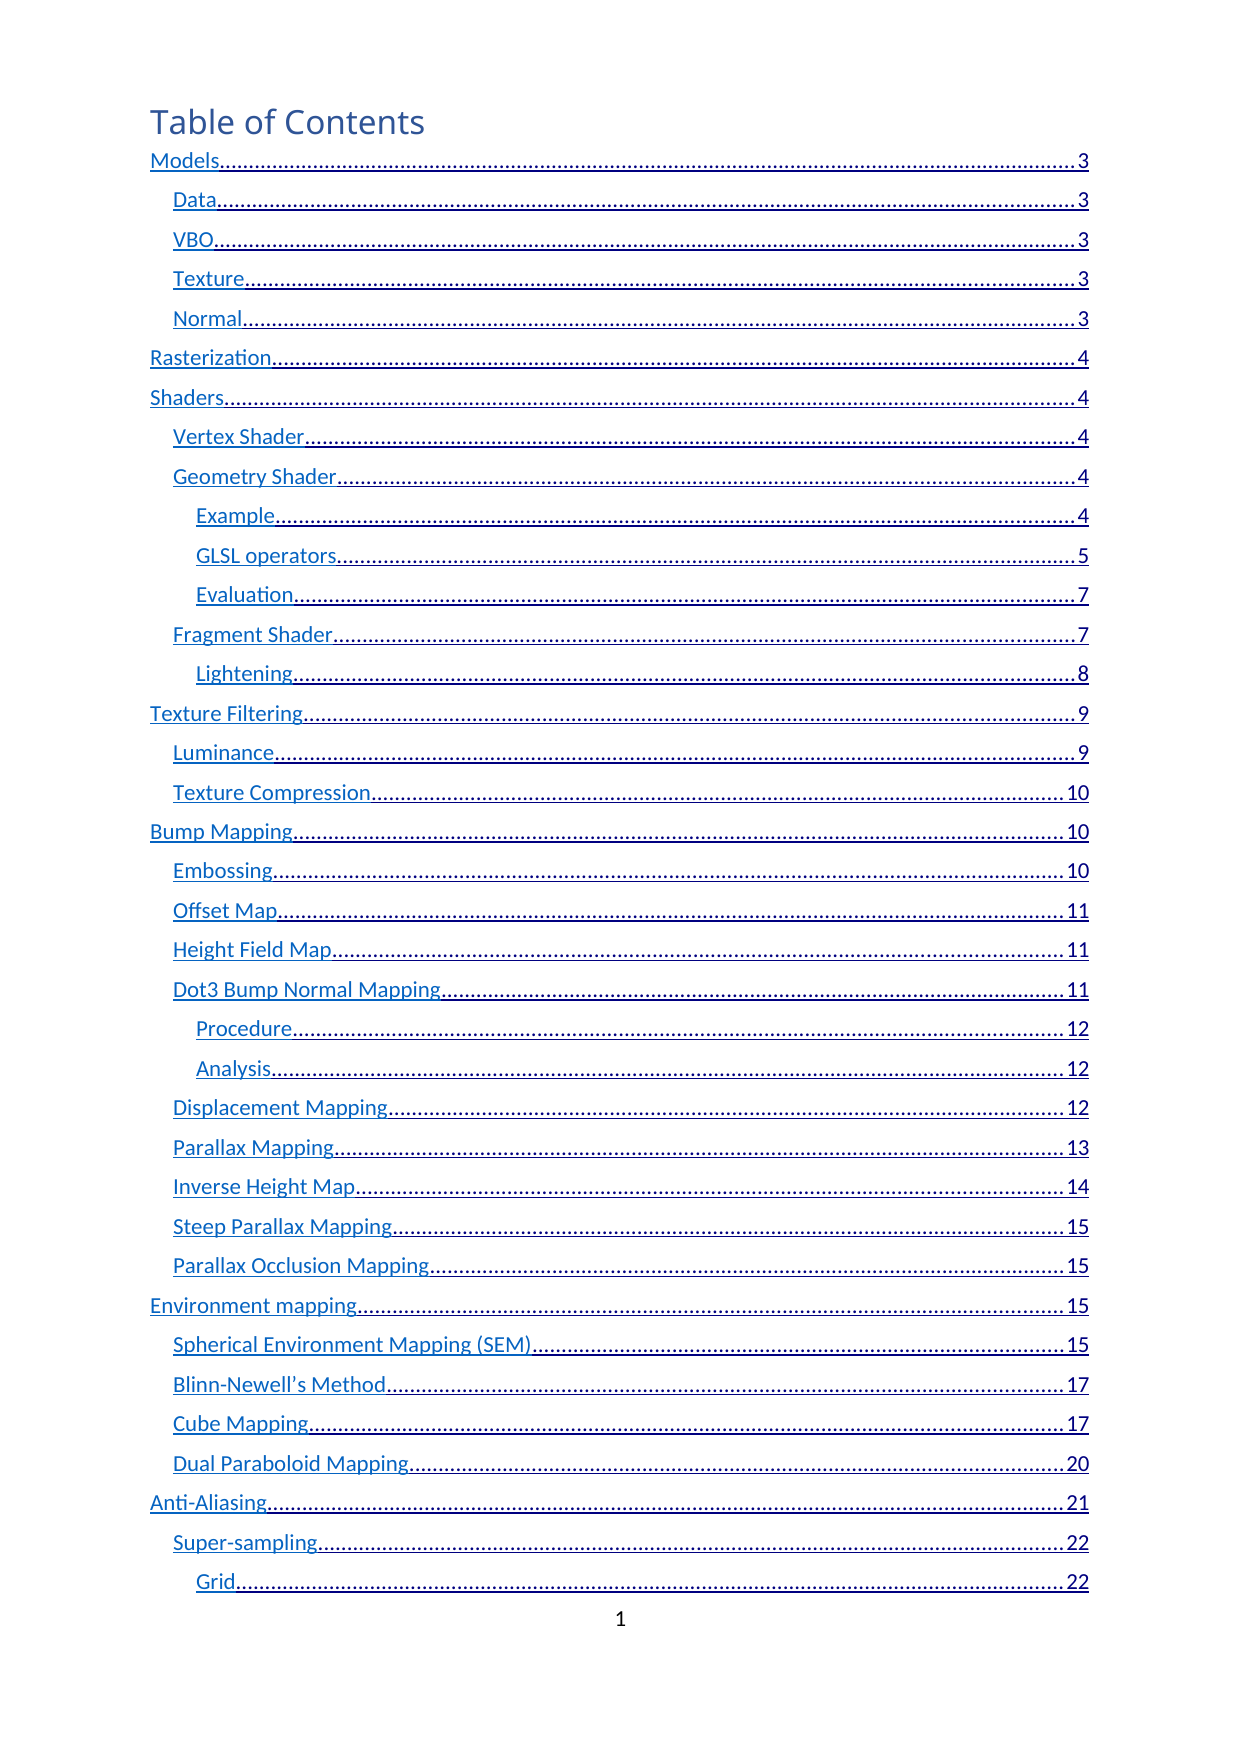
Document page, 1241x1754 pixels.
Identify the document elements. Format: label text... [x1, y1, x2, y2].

text Procedure 12 [196, 1014, 1090, 1042]
text Texture 3 [173, 264, 1090, 292]
text Texture Filtering 9 [150, 699, 1090, 727]
text Dual Paraboloid Mapping 20 [173, 1449, 1090, 1477]
text Vertex Shader 4 [173, 422, 1090, 450]
text Parallax Occlusion Mapping 15 [173, 1251, 1090, 1279]
text Offset Map 11 [173, 896, 1090, 924]
text VBO 3 [173, 225, 1090, 253]
text Texture Compression 10 [173, 778, 1090, 806]
text Inverse Height Map 14 [173, 1172, 1090, 1200]
text Rasterization 4 [150, 343, 1090, 371]
text Bump Mapping 10 [150, 817, 1090, 845]
subtitle Table of Contents [150, 99, 1090, 144]
text Analysis 12 [196, 1054, 1090, 1082]
text Blinn-Newell’s Method 17 [173, 1370, 1090, 1398]
text Geometry Shader 4 [173, 462, 1090, 490]
text Super-sampling 22 [173, 1528, 1090, 1556]
text Normal 3 [173, 304, 1090, 332]
text Example 4 [196, 501, 1090, 529]
text Grid 22 [196, 1567, 1090, 1595]
text Environment mapping 15 [150, 1291, 1090, 1319]
text Luminance 9 [173, 738, 1090, 766]
text Fragment Shader 7 [173, 620, 1090, 648]
text Models 3 [150, 146, 1090, 174]
text Cube Mapping 17 [173, 1409, 1090, 1437]
text Data 3 [173, 185, 1090, 213]
text Displacement Mapping 12 [173, 1093, 1090, 1121]
text Shaders 4 [150, 383, 1090, 411]
text Lightening 8 [196, 659, 1090, 687]
text Dot3 Bump Normal Mapping 11 [173, 975, 1090, 1003]
text Height Field Map 11 [173, 936, 1090, 963]
text Steep Parallax Mapping 15 [173, 1212, 1090, 1240]
text Evaluation 7 [196, 580, 1090, 608]
text Parallax Mapping 13 [173, 1133, 1090, 1161]
text GLSL operators 5 [196, 541, 1090, 569]
text Embossing 10 [173, 857, 1090, 884]
text Anti-Aliasing 21 [150, 1488, 1090, 1516]
text Spherical Environment Mapping (SEM) 15 [173, 1330, 1090, 1358]
